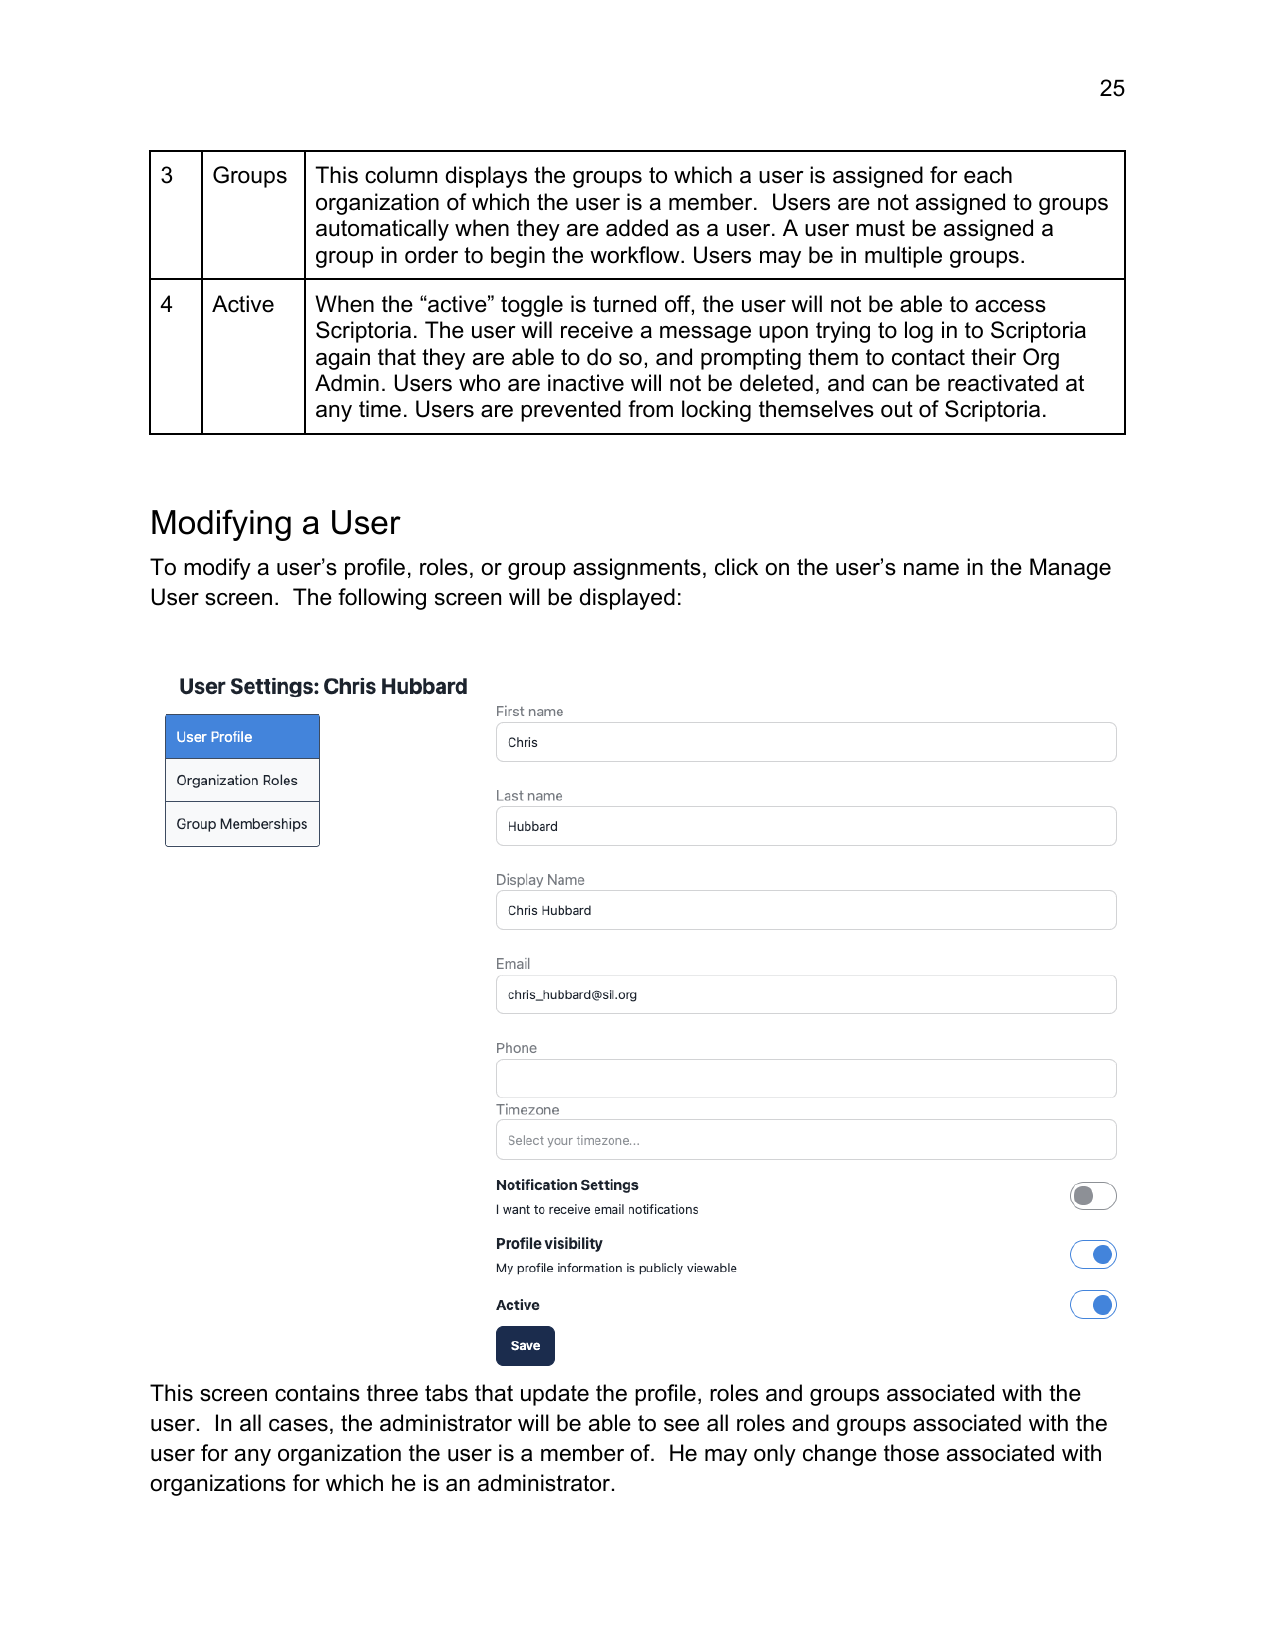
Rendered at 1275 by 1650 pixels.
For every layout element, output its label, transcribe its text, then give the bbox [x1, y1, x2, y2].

picture [150, 644, 1125, 1376]
subtitle Modifying a User [150, 503, 1125, 541]
table_cell 4 [151, 280, 201, 433]
table_cell This column displays the groups to which a user is assigned for each organization of which the user is a member. Users are not assigned to groups automatically when they are added as a user. A user must be assigned a group in order to begin the workflow. Users may be in multiple groups. [306, 152, 1124, 278]
text To modify a user’s profile, roles, or group assignments, click on the user’s name in the Manage User screen. The following screen will be displayed: [150, 554, 1125, 610]
table_cell Active [203, 280, 304, 433]
table_cell When the “active” toggle is turned off, the user will not be able to access Scriptoria. The user will receive a message upon trying to log in to Scriptoria again that they are able to do so, and prompting them to contact their Org Admin. Users who are inactive will not be deleted, and can be reactivated at any time. Users are prevented from locking themselves out of Scriptoria. [306, 280, 1124, 433]
table_cell 3 [151, 152, 201, 278]
text This screen contains three tabs that update the profile, roles and groups associated with the user. In all cases, the administrator will be able to see all roles and groups associated with the user for any organization the user is a member of. He may only change those associated with organizations for which he is an administrator. [150, 1379, 1125, 1496]
table_cell Groups [203, 152, 304, 278]
